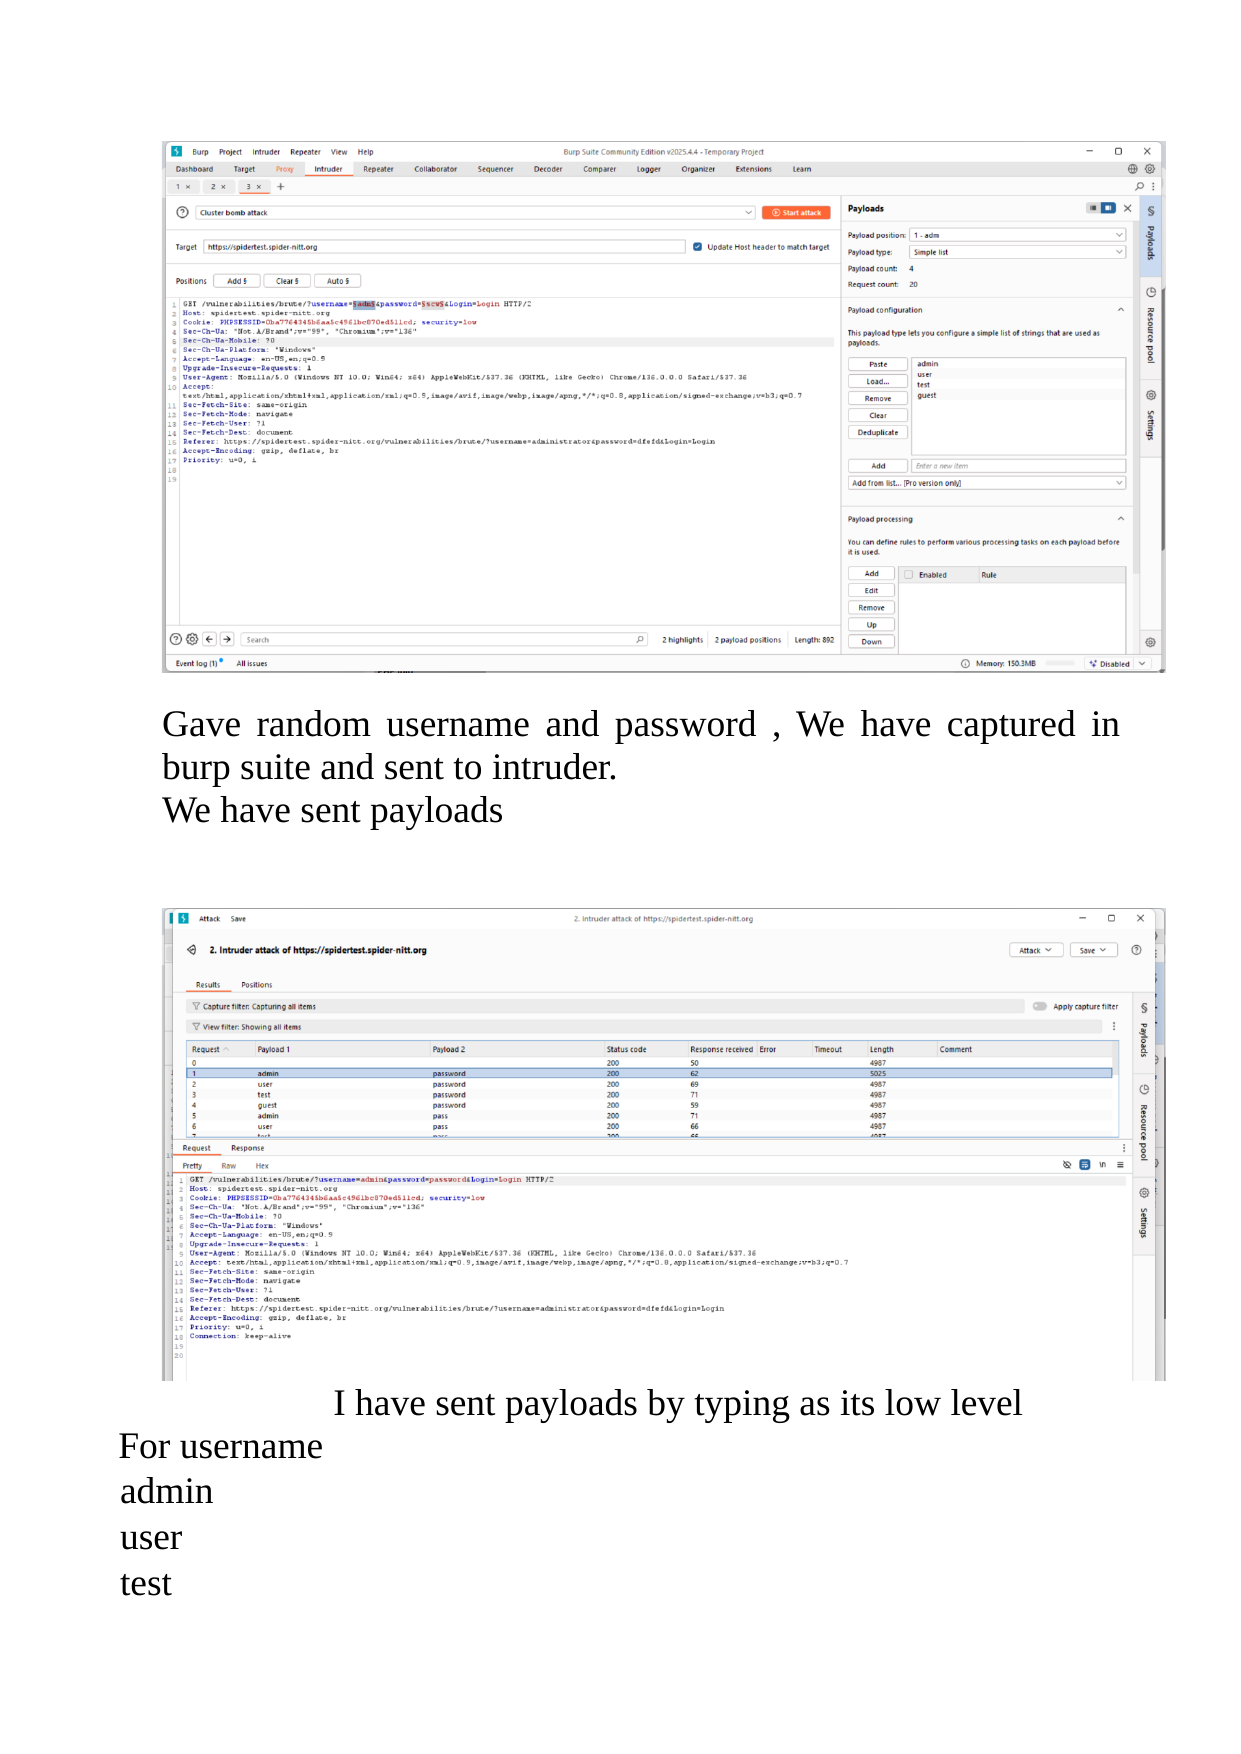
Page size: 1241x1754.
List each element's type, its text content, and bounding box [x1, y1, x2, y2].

text For username [118, 1423, 1122, 1467]
table_header admin [118, 1467, 221, 1513]
table_cell test [118, 1559, 221, 1605]
text We have sent payloads [162, 787, 1122, 830]
table_cell user [118, 1513, 221, 1559]
text I have sent payloads by typing as its low level [118, 1380, 1122, 1423]
text Gave random username and password , We have captured in burp suite and sent to intruder. [162, 701, 1122, 787]
